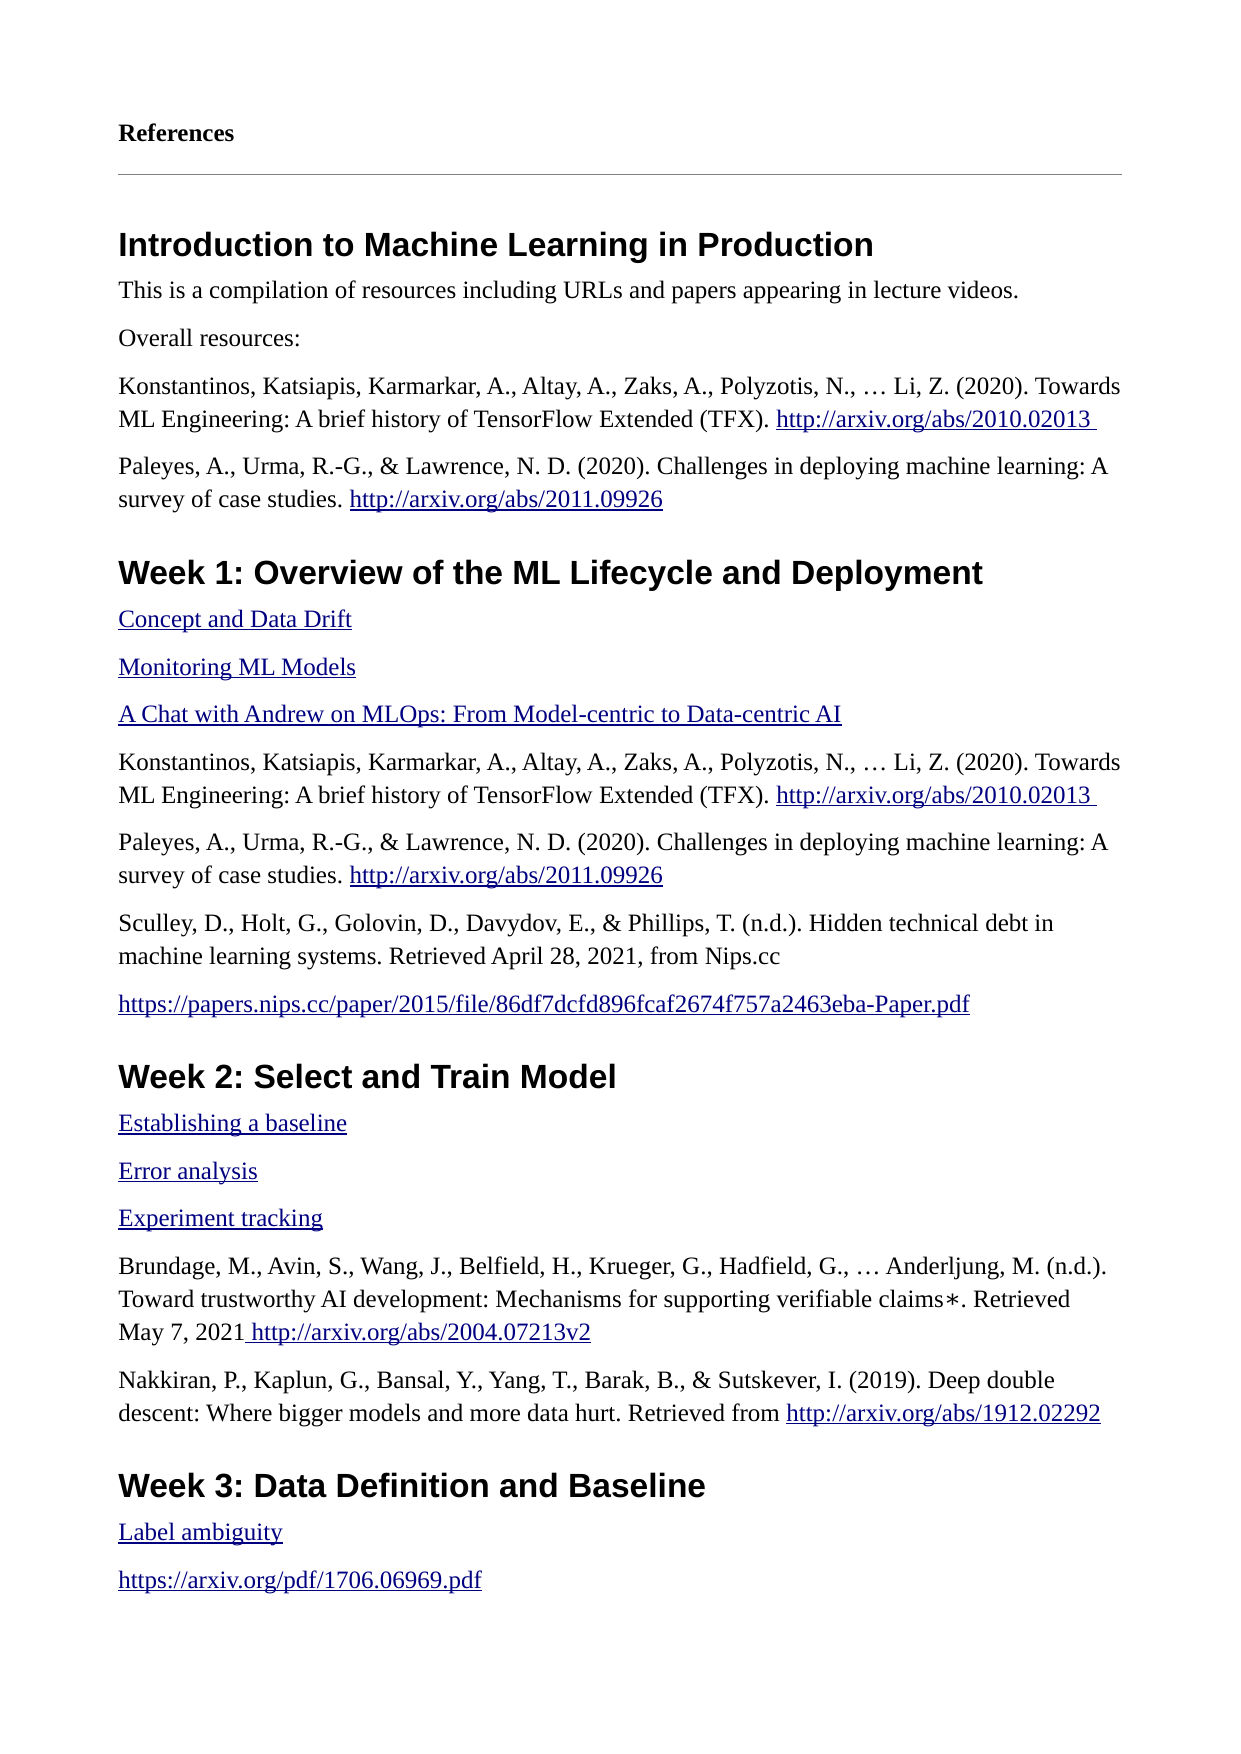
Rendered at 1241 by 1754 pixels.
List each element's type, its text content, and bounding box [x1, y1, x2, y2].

text This is a compilation of resources including URLs and papers appearing in lecture videos. [118, 276, 1122, 304]
text Establishing a baseline [118, 1108, 1122, 1137]
subtitle Week 2: Select and Train Model [118, 1057, 1122, 1096]
text Label ambiguity [118, 1517, 1122, 1546]
text Paleyes, A., Urma, R.-G., & Lawrence, N. D. (2020). Challenges in deploying machine learning: A survey of case studies. http://arxiv.org/abs/2011.09926 [118, 451, 1122, 513]
text Overall resources: [118, 323, 1122, 352]
subtitle References [118, 118, 1122, 147]
subtitle Week 3: Data Definition and Baseline [118, 1466, 1122, 1505]
text Experiment tracking [118, 1203, 1122, 1232]
text Brundage, M., Avin, S., Wang, J., Belfield, H., Krueger, G., Hadfield, G., … Anderljung, M. (n.d.). Toward trustworthy AI development: Mechanisms for supporting verifiable claims∗. Retrieved May 7, 2021 http://arxiv.org/abs/2004.07213v2 [118, 1251, 1122, 1346]
text A Chat with Andrew on MLOps: From Model-centric to Data-centric AI [118, 699, 1122, 728]
text Paleyes, A., Urma, R.-G., & Lawrence, N. D. (2020). Challenges in deploying machine learning: A survey of case studies. http://arxiv.org/abs/2011.09926 [118, 827, 1122, 889]
text https://arxiv.org/pdf/1706.06969.pdf [118, 1565, 1122, 1594]
text Sculley, D., Holt, G., Golovin, D., Davydov, E., & Phillips, T. (n.d.). Hidden technical debt in machine learning systems. Retrieved April 28, 2021, from Nips.cc [118, 908, 1122, 970]
text Error analysis [118, 1156, 1122, 1184]
text Nakkiran, P., Kaplun, G., Bansal, Y., Yang, T., Barak, B., & Sutskever, I. (2019). Deep double descent: Where bigger models and more data hurt. Retrieved from http://arxiv.org/abs/1912.02292 [118, 1365, 1122, 1426]
text Concept and Data Drift [118, 604, 1122, 633]
text Monitoring ML Models [118, 652, 1122, 680]
subtitle Introduction to Machine Learning in Production [118, 224, 1122, 263]
text https://papers.nips.cc/paper/2015/file/86df7dcfd896fcaf2674f757a2463eba-Paper.pdf [118, 989, 1122, 1017]
text Konstantinos, Katsiapis, Karmarkar, A., Altay, A., Zaks, A., Polyzotis, N., … Li, Z. (2020). Towards ML Engineering: A brief history of TensorFlow Extended (TFX). http://arxiv.org/abs/2010.02013 [118, 747, 1122, 808]
subtitle Week 1: Overview of the ML Lifecycle and Deployment [118, 553, 1122, 591]
text Konstantinos, Katsiapis, Karmarkar, A., Altay, A., Zaks, A., Polyzotis, N., … Li, Z. (2020). Towards ML Engineering: A brief history of TensorFlow Extended (TFX). http://arxiv.org/abs/2010.02013 [118, 371, 1122, 432]
